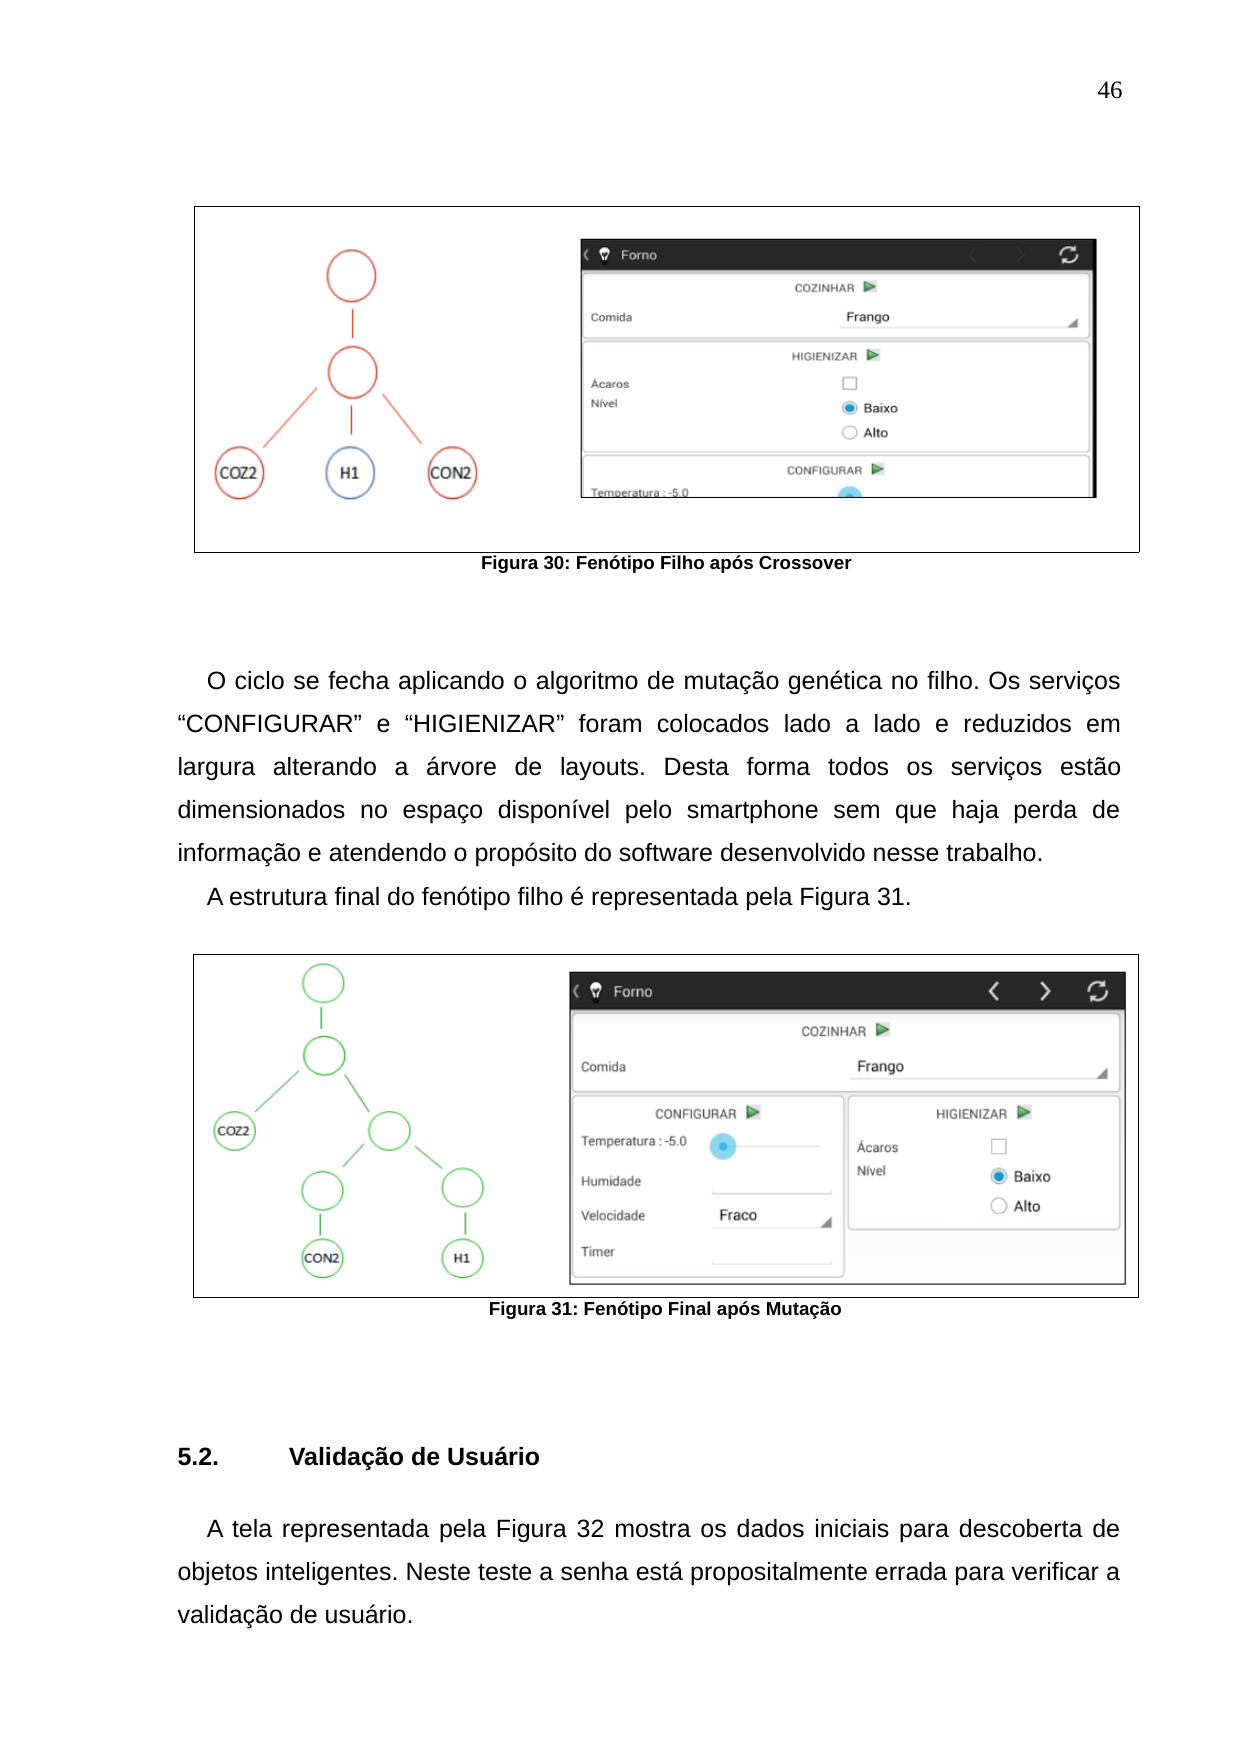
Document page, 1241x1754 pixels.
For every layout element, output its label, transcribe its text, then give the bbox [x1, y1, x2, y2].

text Figura 30: Fenótipo Filho após Crossover [194, 553, 1139, 573]
text Figura 31: Fenótipo Final após Mutação [193, 1298, 1138, 1319]
picture [194, 955, 1138, 1297]
text O ciclo se fecha aplicando o algoritmo de mutação genética no filho. Os serviços “CONFIGURAR” e “HIGIENIZAR” foram colocados lado a lado e reduzidos em largura alterando a árvore de layouts. Desta forma todos os serviços estão dimensionados no espaço disponível pelo smartphone sem que haja perda de informação e atendendo o propósito do software desenvolvido nesse trabalho. [177, 666, 1122, 867]
picture [195, 207, 1139, 552]
text A estrutura final do fenótipo filho é representada pela Figura 31. [177, 882, 1122, 910]
text A tela representada pela Figura 32 mostra os dados iniciais para descoberta de objetos inteligentes. Neste teste a senha está propositalmente errada para verificar a validação de usuário. [177, 1514, 1122, 1629]
list Validação de Usuário [177, 1442, 1122, 1471]
